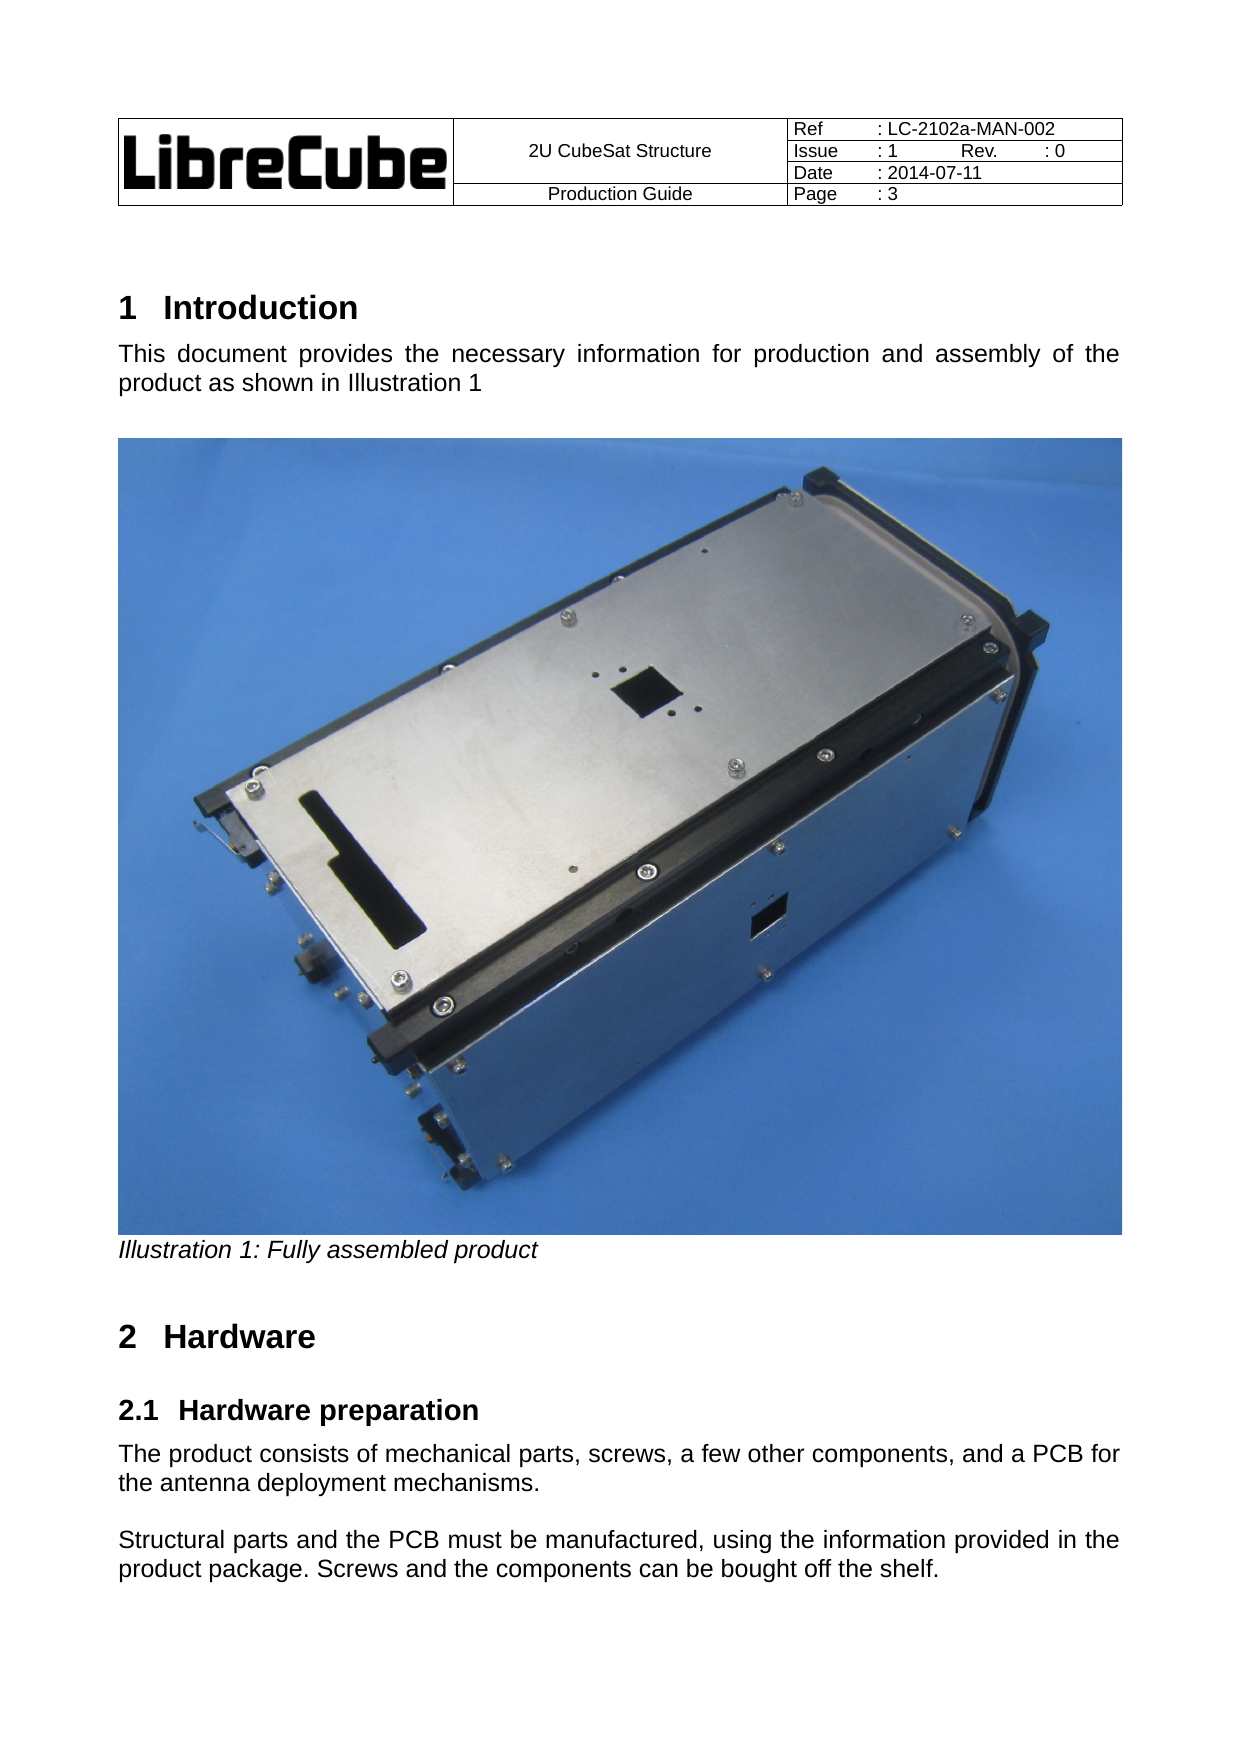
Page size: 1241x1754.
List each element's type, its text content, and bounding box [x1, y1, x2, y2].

text This document provides the necessary information for production and assembly of the product as shown in Illustration 1 [118, 339, 1122, 397]
text Structural parts and the PCB must be manufactured, using the information provided in the product package. Screws and the components can be bought off the shelf. [118, 1526, 1122, 1583]
subtitle Introduction [118, 288, 1122, 327]
picture [124, 134, 447, 189]
subtitle Hardware preparation [118, 1393, 1122, 1427]
picture [118, 438, 1123, 1235]
text Illustration 1: Fully assembled product [118, 1235, 1122, 1264]
subtitle Hardware [118, 1317, 1122, 1356]
text The product consists of mechanical parts, screws, a few other components, and a PCB for the antenna deployment mechanisms. [118, 1439, 1122, 1497]
